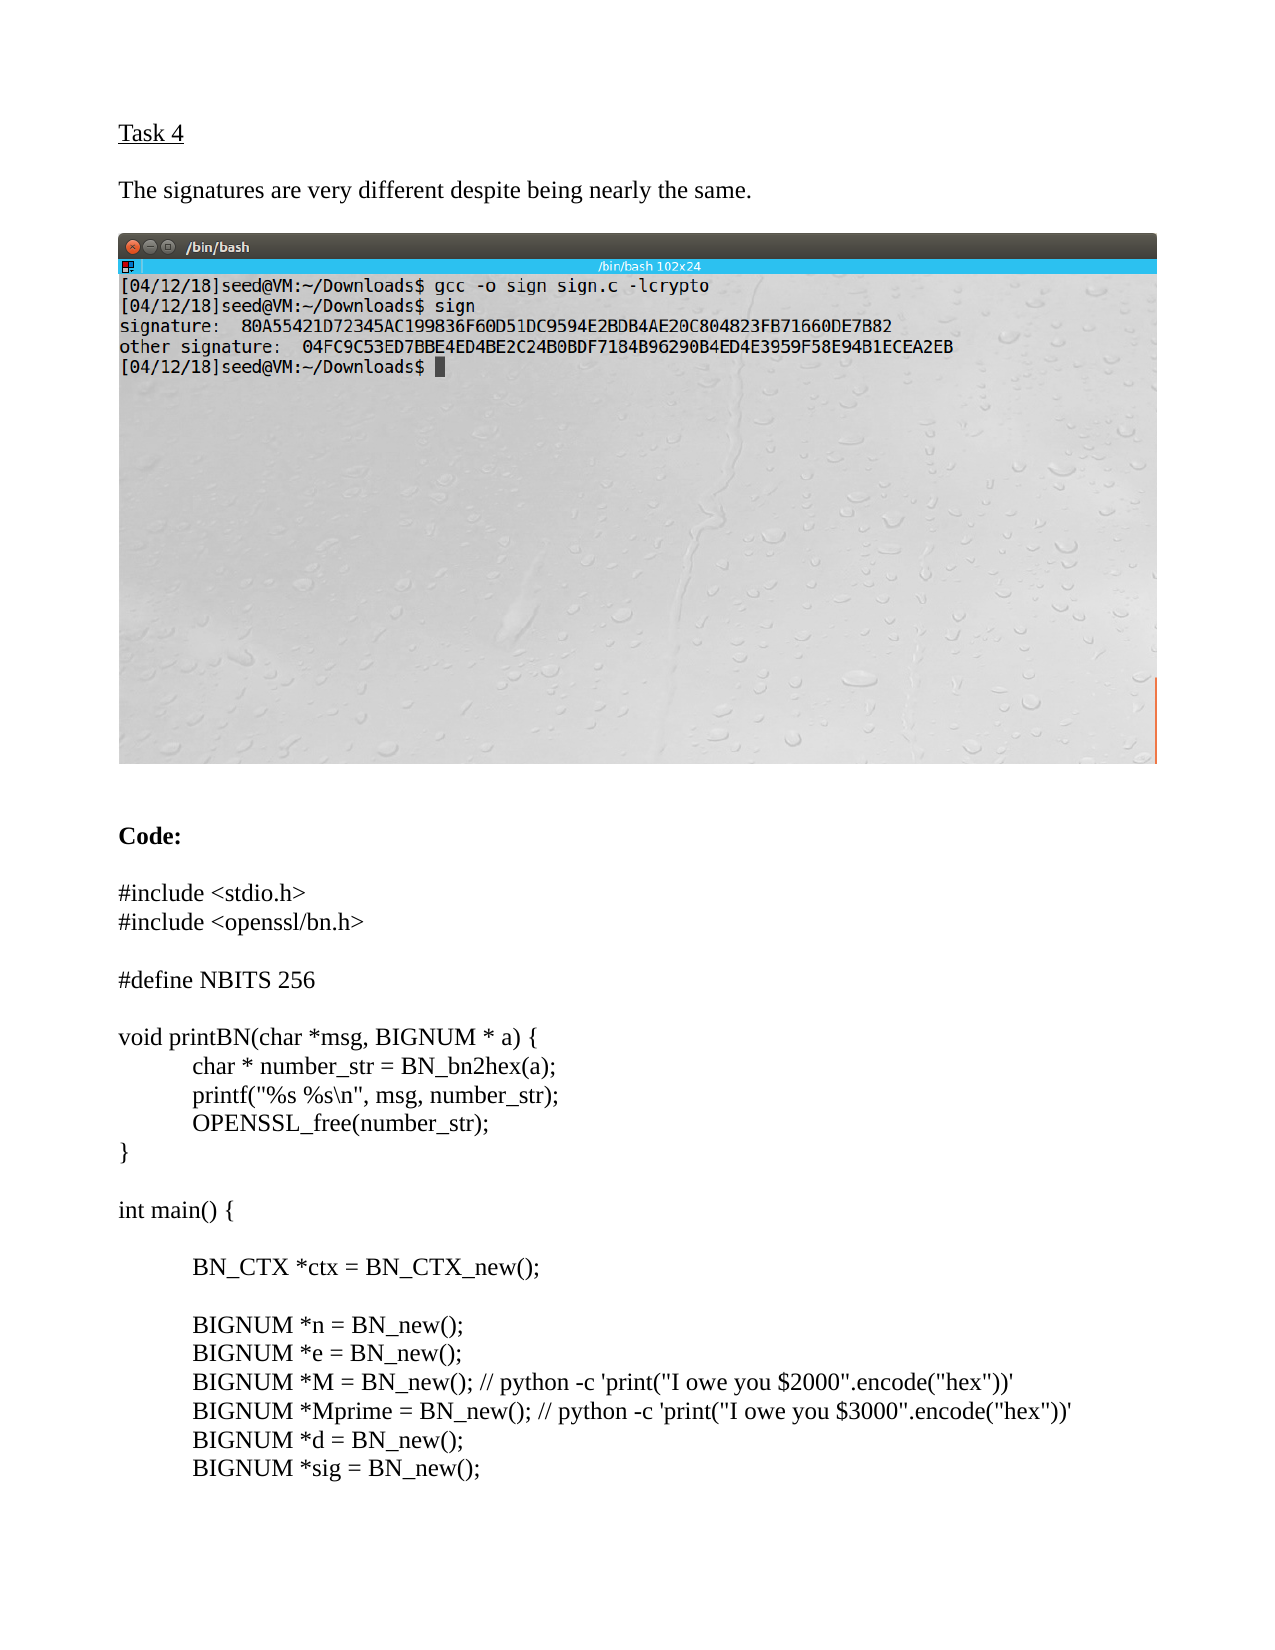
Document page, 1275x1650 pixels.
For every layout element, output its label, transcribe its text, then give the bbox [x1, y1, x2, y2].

text BIGNUM *sig = BN_new(); [118, 1453, 1157, 1482]
text printf("%s %s\n", msg, number_str); [118, 1080, 1157, 1108]
text #define NBITS 256 [118, 965, 1157, 993]
text int main() { [118, 1195, 1157, 1223]
text #include <stdio.h> [118, 878, 1157, 907]
text BIGNUM *e = BN_new(); [118, 1338, 1157, 1367]
text The signatures are very different despite being nearly the same. [118, 176, 1157, 204]
text BIGNUM *M = BN_new(); // python -c 'print("I owe you $2000".encode("hex"))' [118, 1367, 1157, 1396]
text BIGNUM *d = BN_new(); [118, 1425, 1157, 1453]
text } [118, 1137, 1157, 1166]
text OPENSSL_free(number_str); [118, 1108, 1157, 1137]
text Code: [118, 821, 1157, 850]
text BN_CTX *ctx = BN_CTX_new(); [118, 1252, 1157, 1281]
picture [118, 233, 1157, 764]
text BIGNUM *n = BN_new(); [118, 1310, 1157, 1338]
text BIGNUM *Mprime = BN_new(); // python -c 'print("I owe you $3000".encode("hex"))' [118, 1396, 1157, 1425]
text #include <openssl/bn.h> [118, 907, 1157, 936]
text char * number_str = BN_bn2hex(a); [118, 1051, 1157, 1080]
text Task 4 [118, 118, 1157, 147]
text void printBN(char *msg, BIGNUM * a) { [118, 1022, 1157, 1051]
